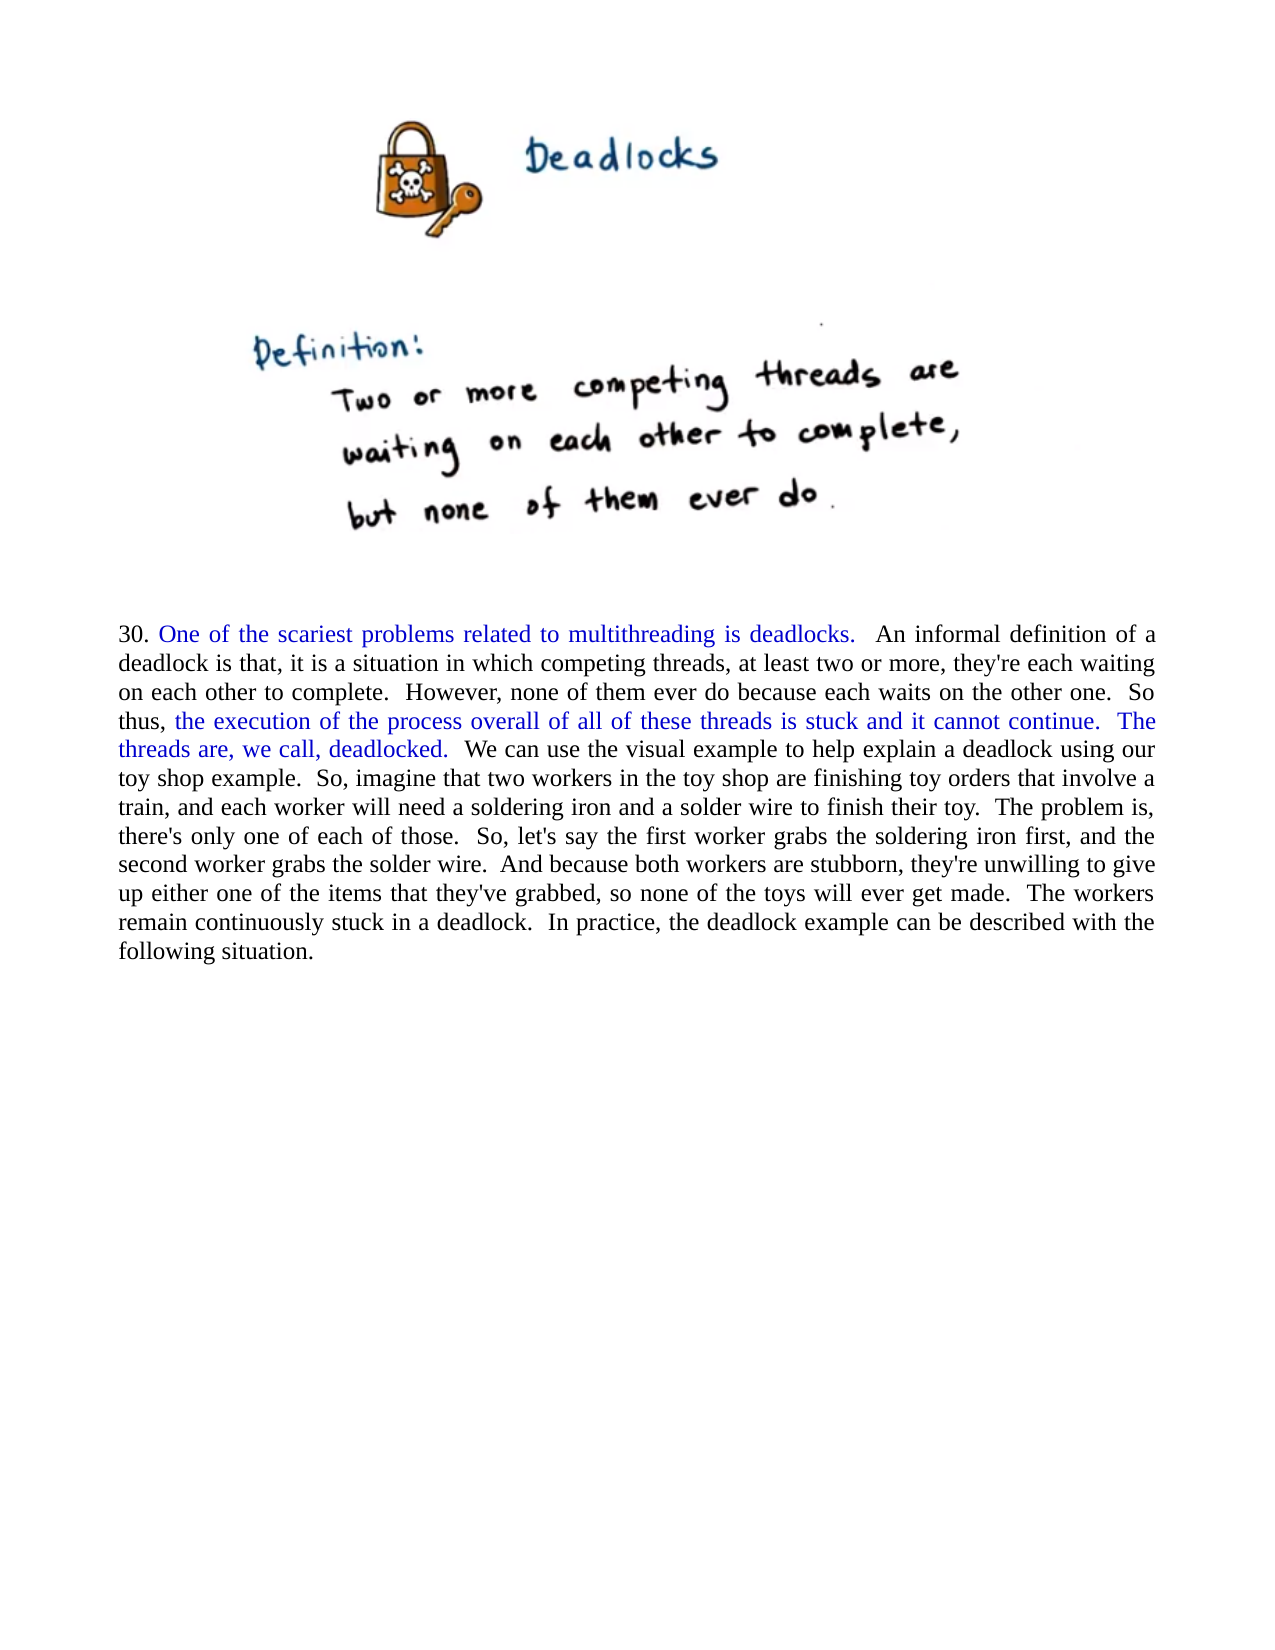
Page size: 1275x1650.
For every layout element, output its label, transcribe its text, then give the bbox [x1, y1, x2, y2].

picture [118, 118, 1157, 534]
text 30. One of the scariest problems related to multithreading is deadlocks. An informal definition of a deadlock is that, it is a situation in which competing threads, at least two or more, they're each waiting on each other to complete. However, none of them ever do because each waits on the other one. So thus, the execution of the process overall of all of these threads is stuck and it cannot continue. The threads are, we call, deadlocked. We can use the visual example to help explain a deadlock using our toy shop example. So, imagine that two workers in the toy shop are finishing toy orders that involve a train, and each worker will need a soldering iron and a solder wire to finish their toy. The problem is, there's only one of each of those. So, let's say the first worker grabs the soldering iron first, and the second worker grabs the solder wire. And because both workers are stubborn, they're unwilling to give up either one of the items that they've grabbed, so none of the toys will ever get made. The workers remain continuously stuck in a deadlock. In practice, the deadlock example can be described with the following situation. [118, 619, 1157, 964]
